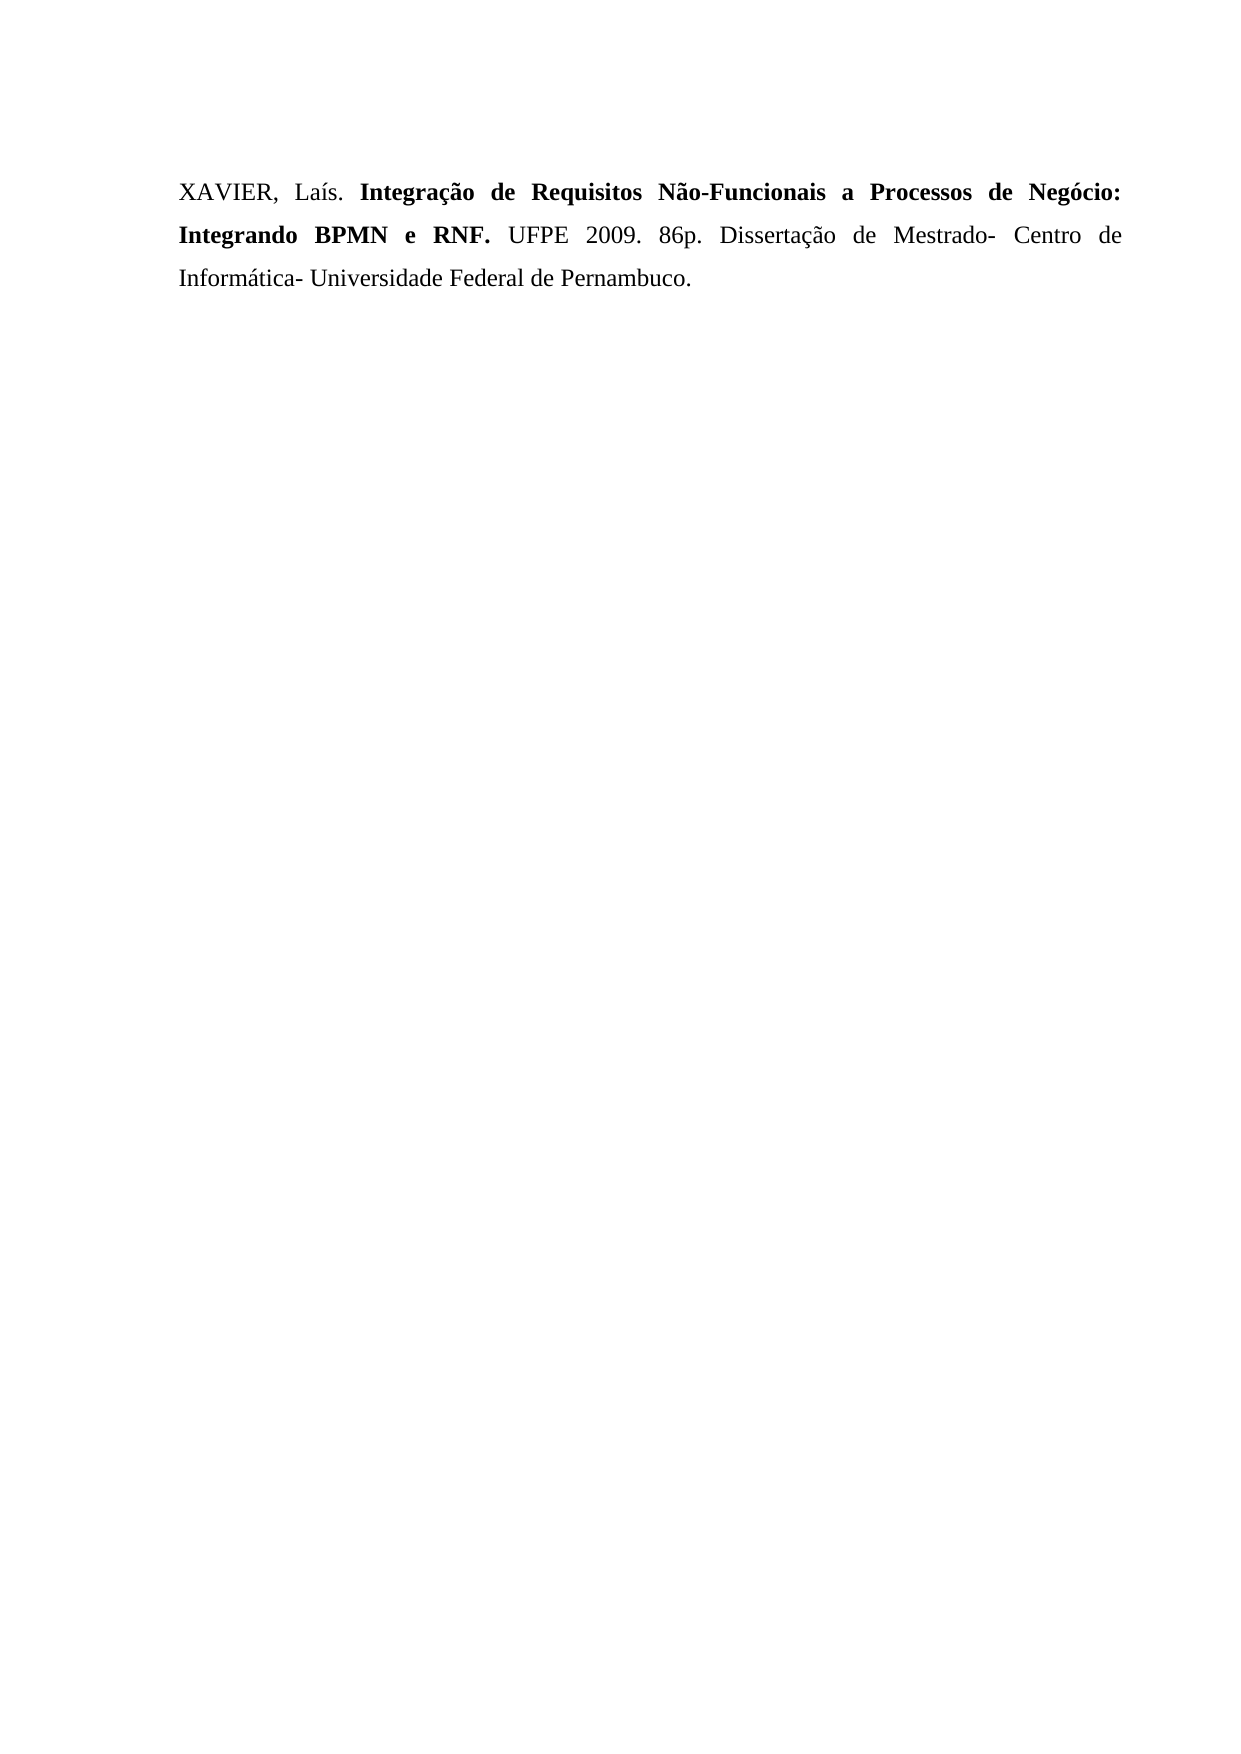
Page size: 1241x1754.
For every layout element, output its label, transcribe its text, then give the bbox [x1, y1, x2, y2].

text XAVIER, Laís. Integração de Requisitos Não-Funcionais a Processos de Negócio: Integrando BPMN e RNF. UFPE 2009. 86p. Dissertação de Mestrado- Centro de Informática- Universidade Federal de Pernambuco. [178, 177, 1122, 292]
